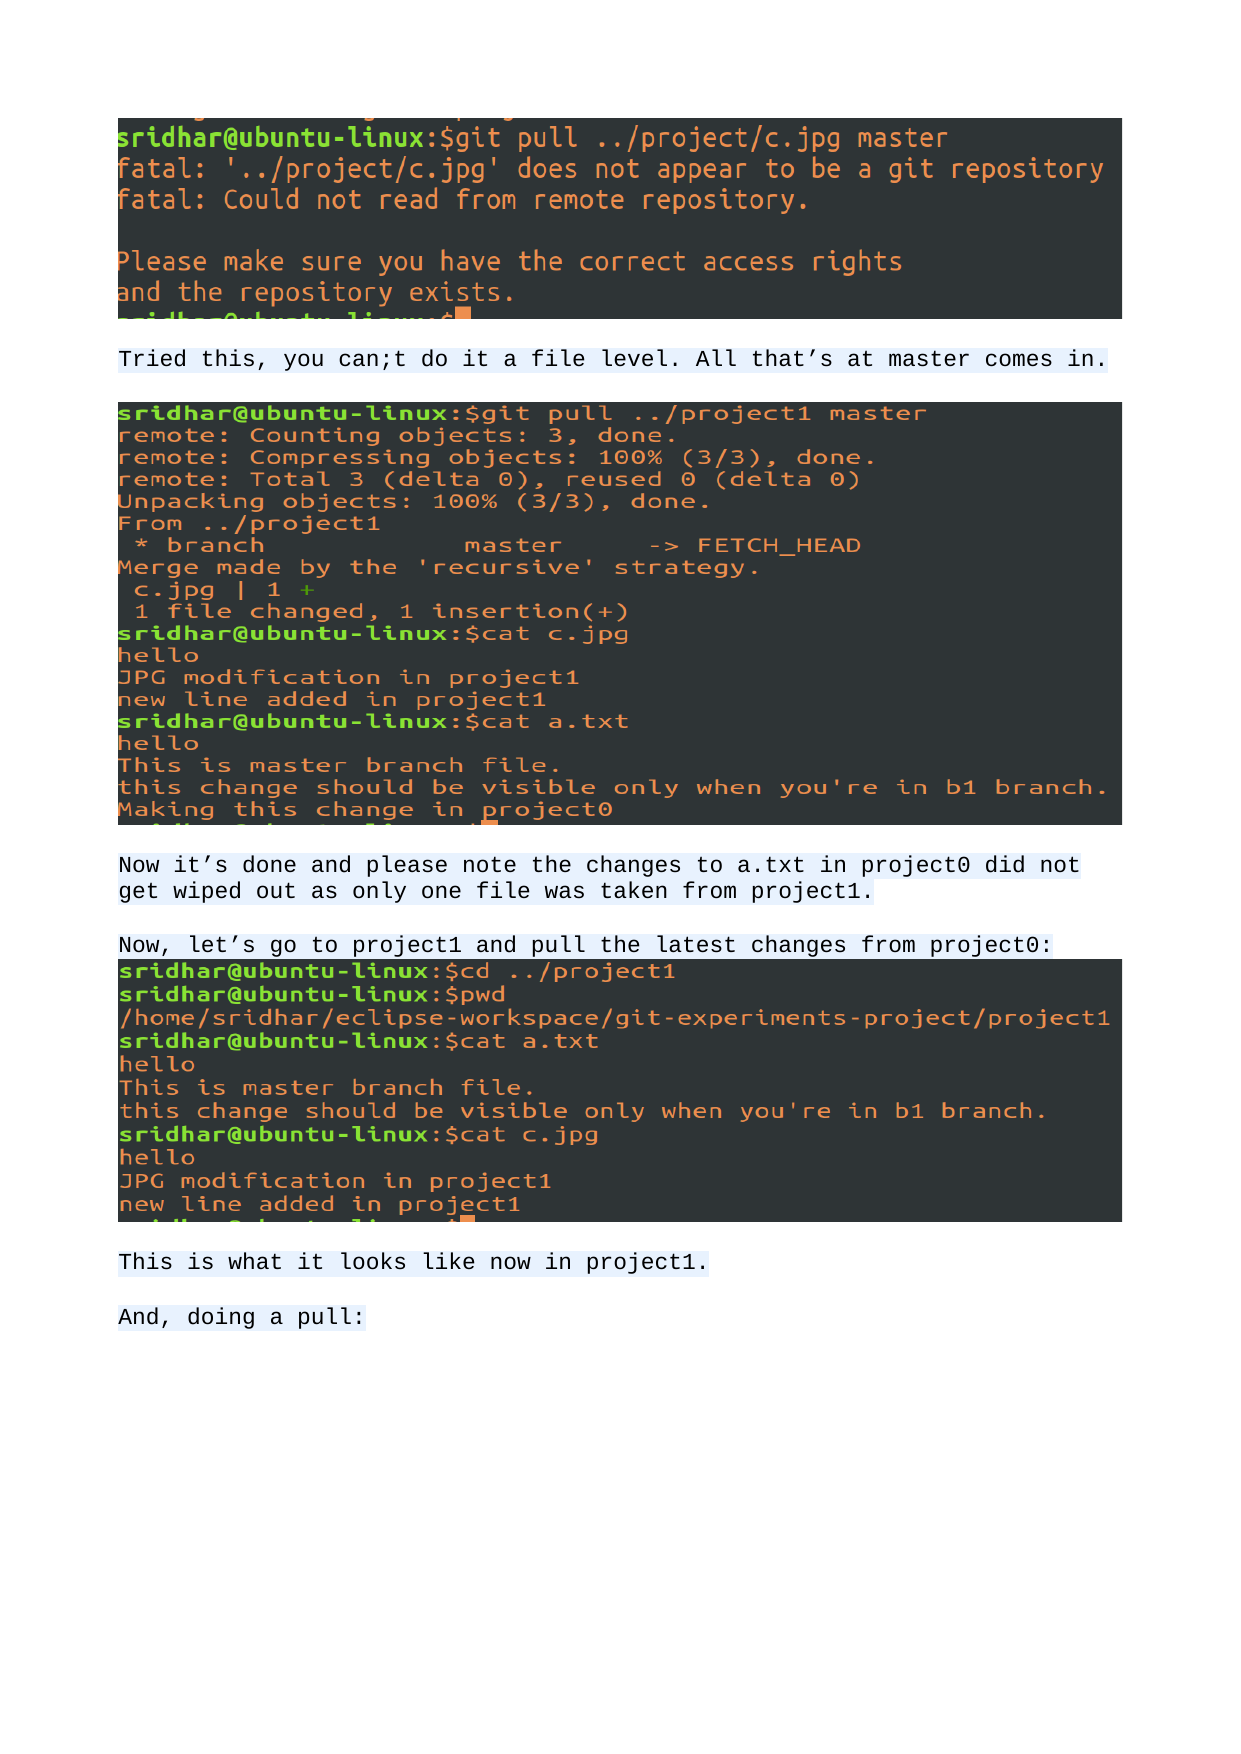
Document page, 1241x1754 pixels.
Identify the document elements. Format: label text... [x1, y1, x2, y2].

picture [118, 402, 1123, 825]
text Tried this, you can;t do it a file level. All that’s at master comes in. [118, 348, 1122, 373]
text This is what it looks like now in project1. [118, 1251, 1122, 1277]
text Now, let’s go to project1 and pull the latest changes from project0: [118, 934, 1122, 959]
text Now it’s done and please note the changes to a.txt in project0 did not get wiped out as only one file was taken from project1. [118, 853, 1122, 905]
picture [118, 118, 1123, 319]
text And, doing a pull: [118, 1305, 1122, 1331]
picture [118, 959, 1123, 1222]
